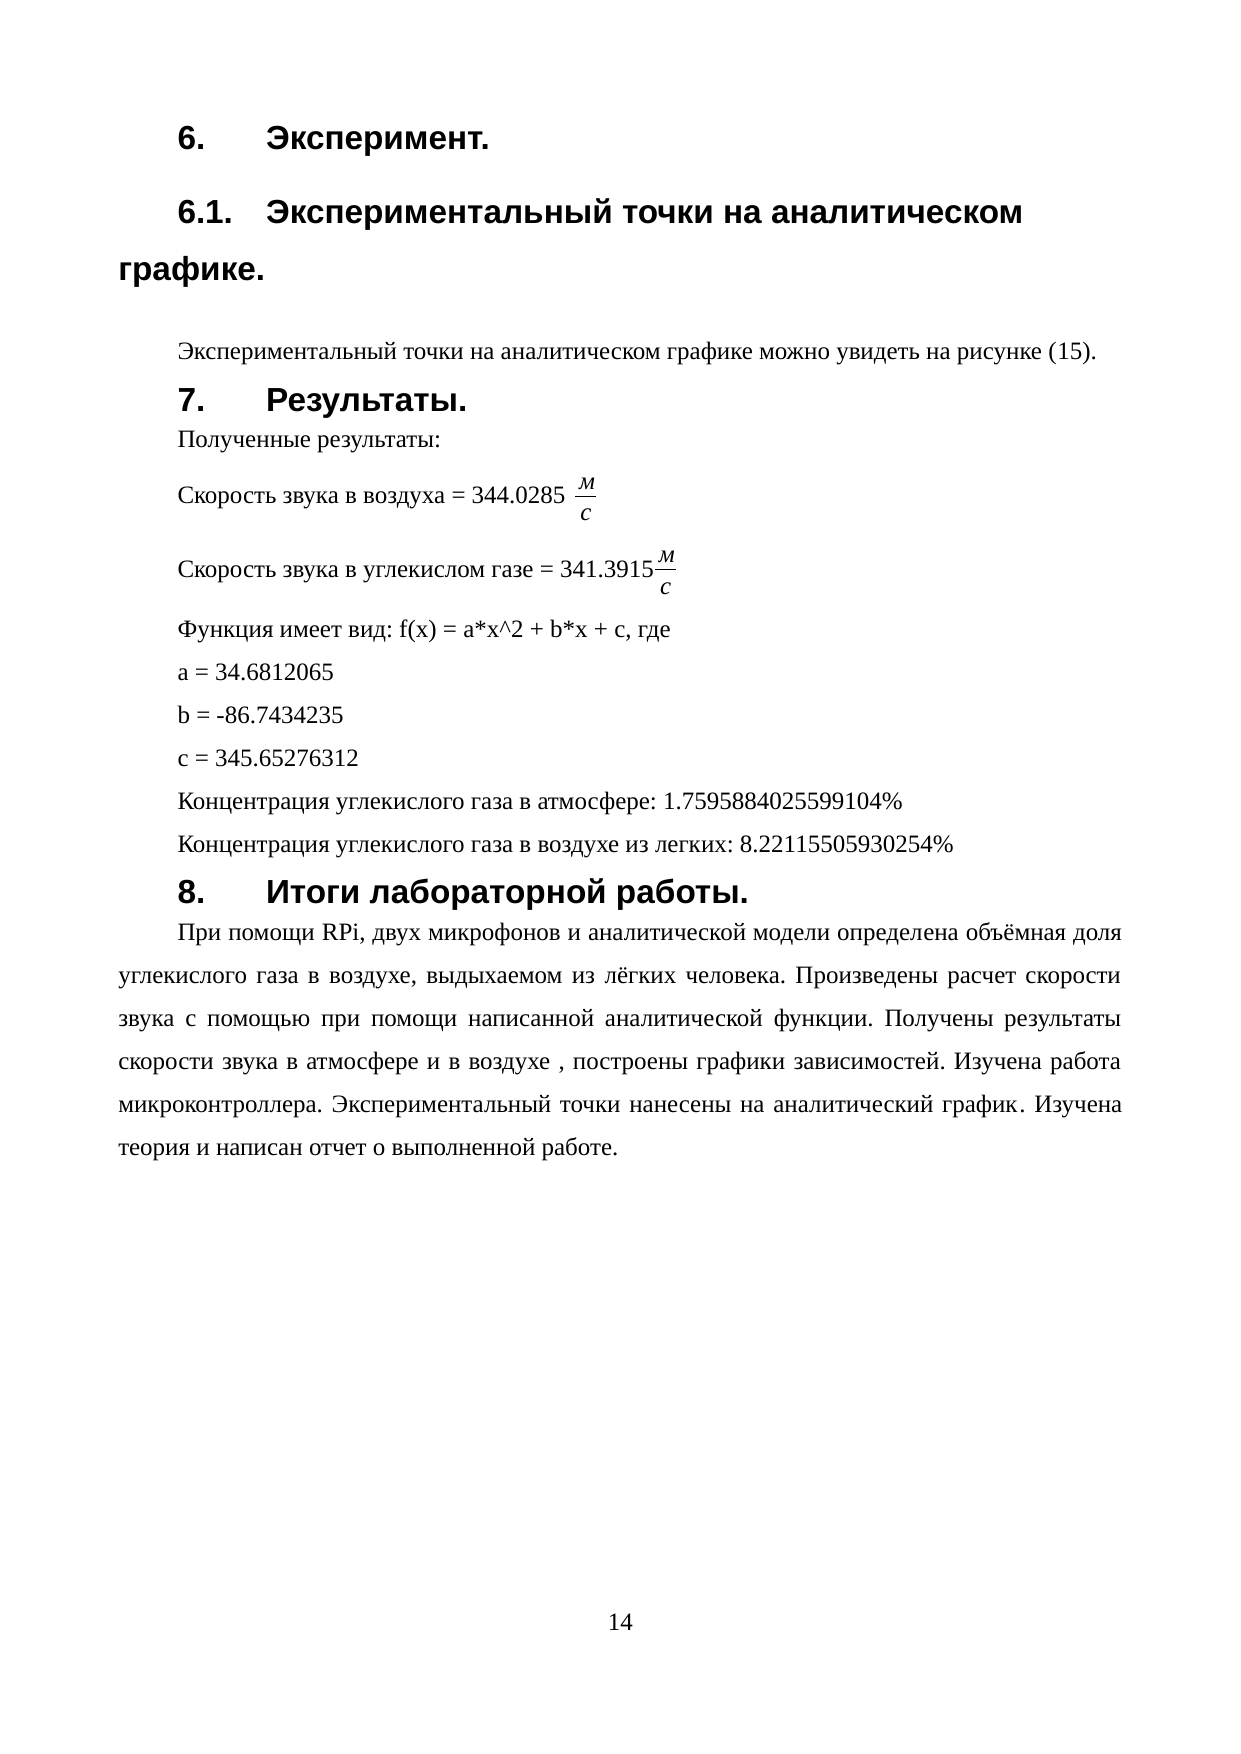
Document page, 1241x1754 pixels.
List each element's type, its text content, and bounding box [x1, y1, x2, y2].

text Концентрация углекислого газа в атмосфере: 1.7595884025599104% [118, 786, 1122, 815]
text Экспериментальный точки на аналитическом графике можно увидеть на рисунке (15). [118, 336, 1122, 365]
text Полученные результаты: [118, 424, 1122, 452]
text Функция имеет вид: f(x) = a*x^2 + b*x + c, где [118, 614, 1122, 642]
text b = -86.7434235 [118, 700, 1122, 729]
text a = 34.6812065 [118, 657, 1122, 686]
subtitle Экспериментальный точки на аналитическом графике. [118, 192, 1122, 288]
text c = 345.65276312 [118, 743, 1122, 772]
text Скорость звука в воздуха = 344.0285 [118, 467, 1122, 526]
subtitle Результаты. [118, 379, 1122, 418]
text Скорость звука в углекислом газе = 341.3915 [118, 540, 1122, 599]
subtitle Эксперимент. [118, 118, 1122, 157]
subtitle Итоги лабораторной работы. [118, 872, 1122, 911]
text При помощи RPi, двух микрофонов и аналитической модели определена объёмная доля углекислого газа в воздухе, выдыхаемом из лёгких человека. Произведены расчет скорости звука с помощью при помощи написанной аналитической функции. Получены результаты скорости звука в атмосфере и в воздухе , построены графики зависимостей. Изучена работа микроконтроллера. Экспериментальный точки нанесены на аналитический график. Изучена теория и написан отчет о выполненной работе. [118, 917, 1122, 1161]
text Концентрация углекислого газа в воздухе из легких: 8.22115505930254% [118, 829, 1122, 858]
